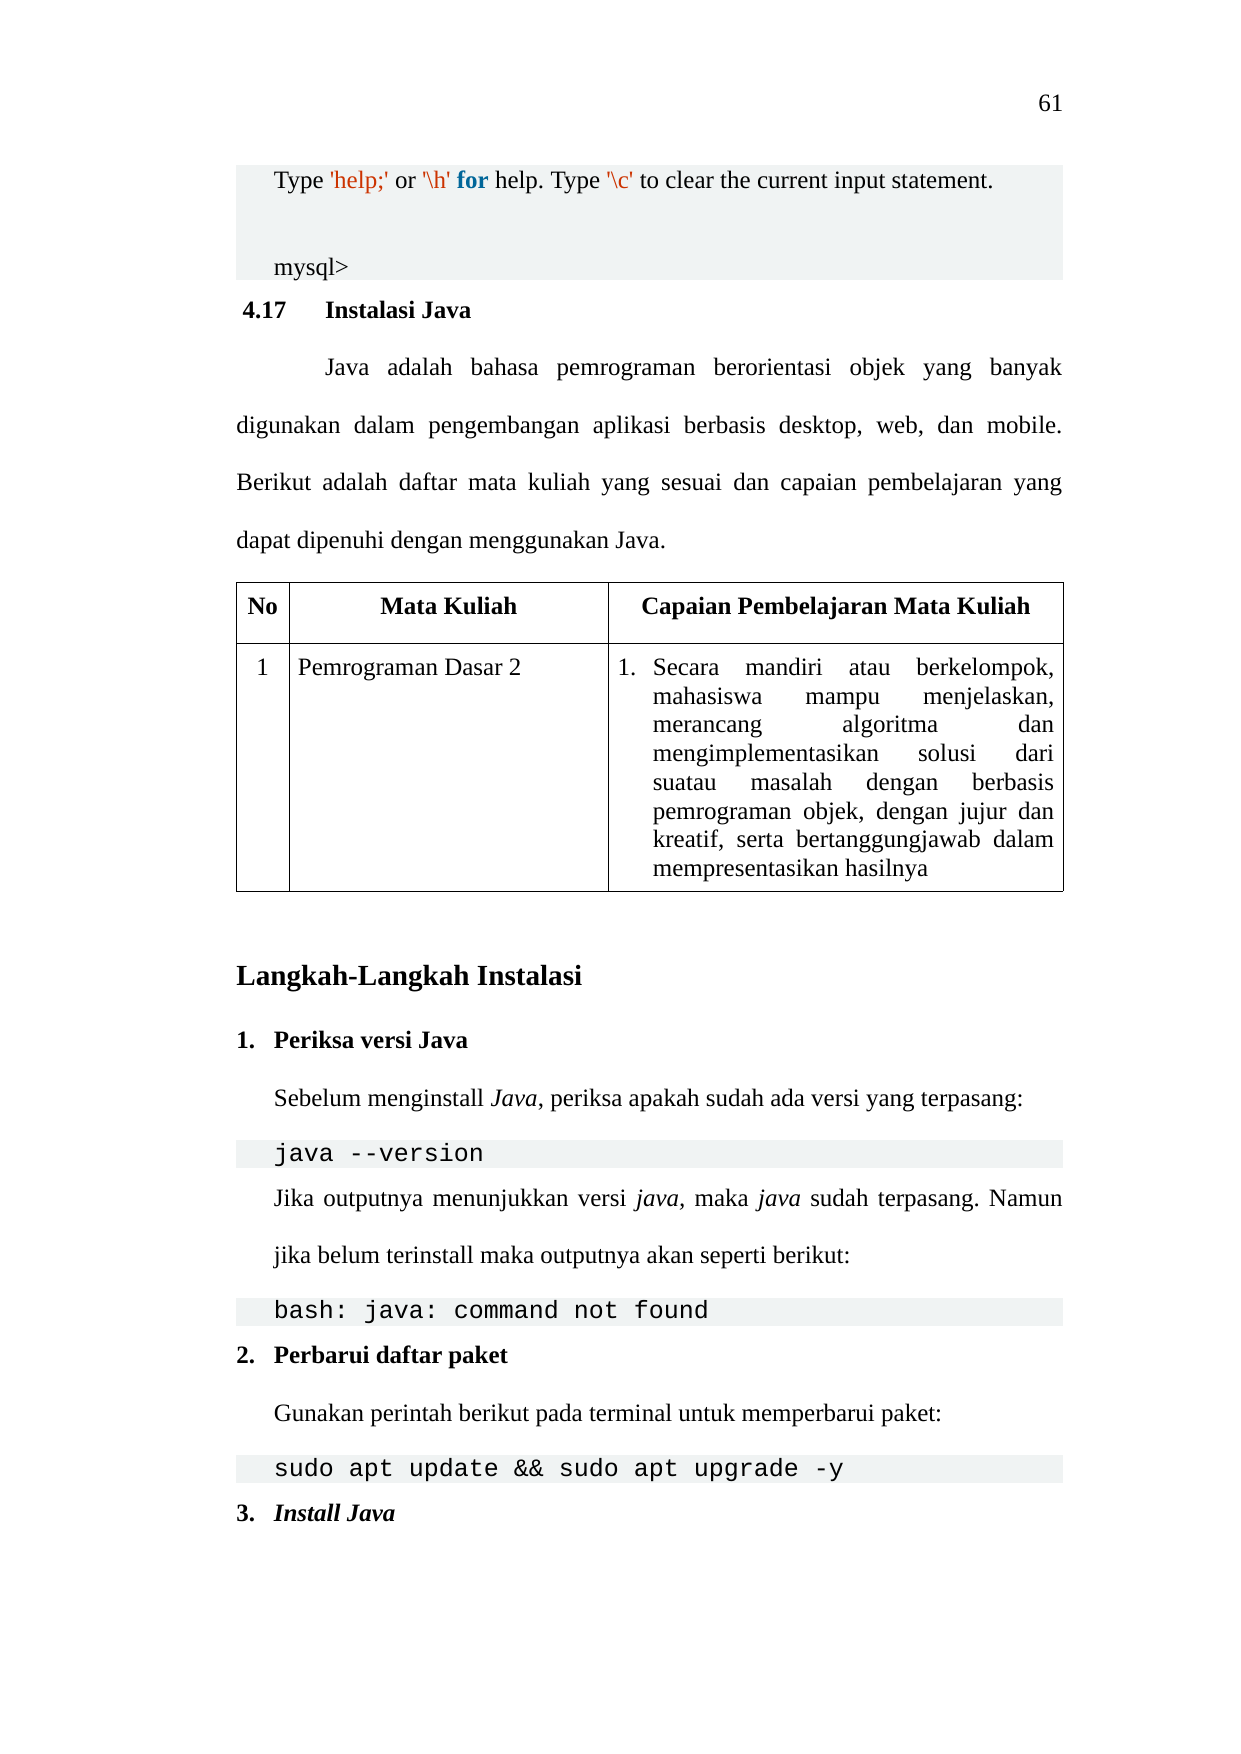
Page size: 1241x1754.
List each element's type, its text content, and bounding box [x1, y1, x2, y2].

list bash: java: command not found [236, 1298, 1063, 1326]
list Jika outputnya menunjukkan versi java, maka java sudah terpasang. Namun jika belum terinstall maka outputnya akan seperti berikut: [236, 1183, 1063, 1269]
list mysql> [236, 252, 1063, 280]
text Langkah-Langkah Instalasi [236, 958, 1063, 992]
list Type 'help;' or '\h' for help. Type '\c' to clear the current input statement. [236, 165, 1063, 194]
table_cell 1 [237, 644, 289, 891]
list Perbarui daftar paket [236, 1340, 1063, 1369]
list java --version [236, 1140, 1063, 1168]
subtitle Instalasi Java [236, 295, 1063, 323]
table_cell Pemrograman Dasar 2 [290, 644, 608, 891]
table_cell Secara mandiri atau berkelompok, mahasiswa mampu menjelaskan, merancang algoritma dan mengimplementasikan solusi dari suatau masalah dengan berbasis pemrograman objek, dengan jujur dan kreatif, serta bertanggungjawab dalam mempresentasikan hasilnya [609, 644, 1063, 891]
table_header Capaian Pembelajaran Mata Kuliah [609, 583, 1063, 643]
text Java adalah bahasa pemrograman berorientasi objek yang banyak digunakan dalam pengembangan aplikasi berbasis desktop, web, dan mobile. Berikut adalah daftar mata kuliah yang sesuai dan capaian pembelajaran yang dapat dipenuhi dengan menggunakan Java. [236, 352, 1063, 553]
list Sebelum menginstall Java, periksa apakah sudah ada versi yang terpasang: [236, 1083, 1063, 1111]
list sudo apt update && sudo apt upgrade -y [236, 1455, 1063, 1483]
table_header Mata Kuliah [290, 583, 608, 643]
table_header No [237, 583, 289, 643]
list Periksa versi Java [236, 1025, 1063, 1054]
list Gunakan perintah berikut pada terminal untuk memperbarui paket: [236, 1398, 1063, 1426]
list Install Java [236, 1498, 1063, 1526]
